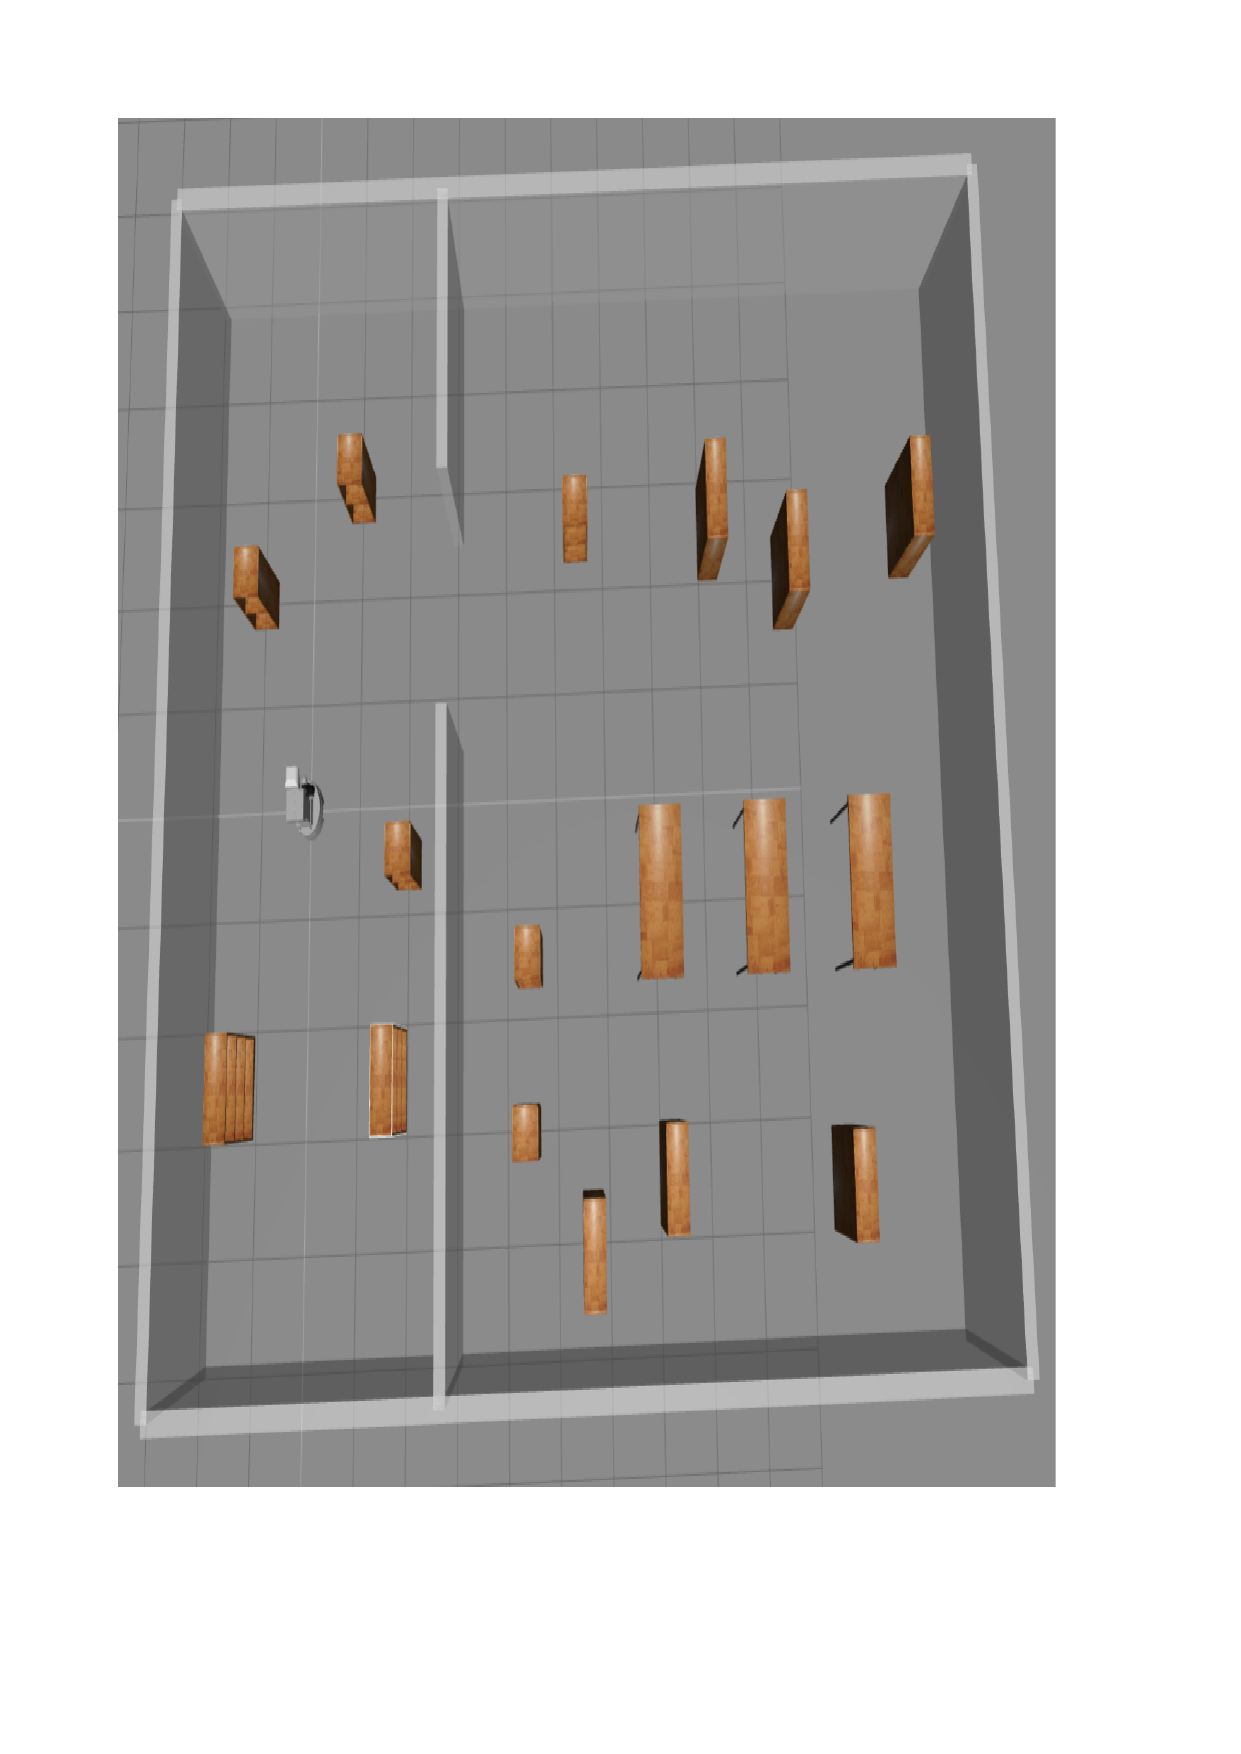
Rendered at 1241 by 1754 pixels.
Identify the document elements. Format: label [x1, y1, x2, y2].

picture [118, 118, 1056, 1487]
